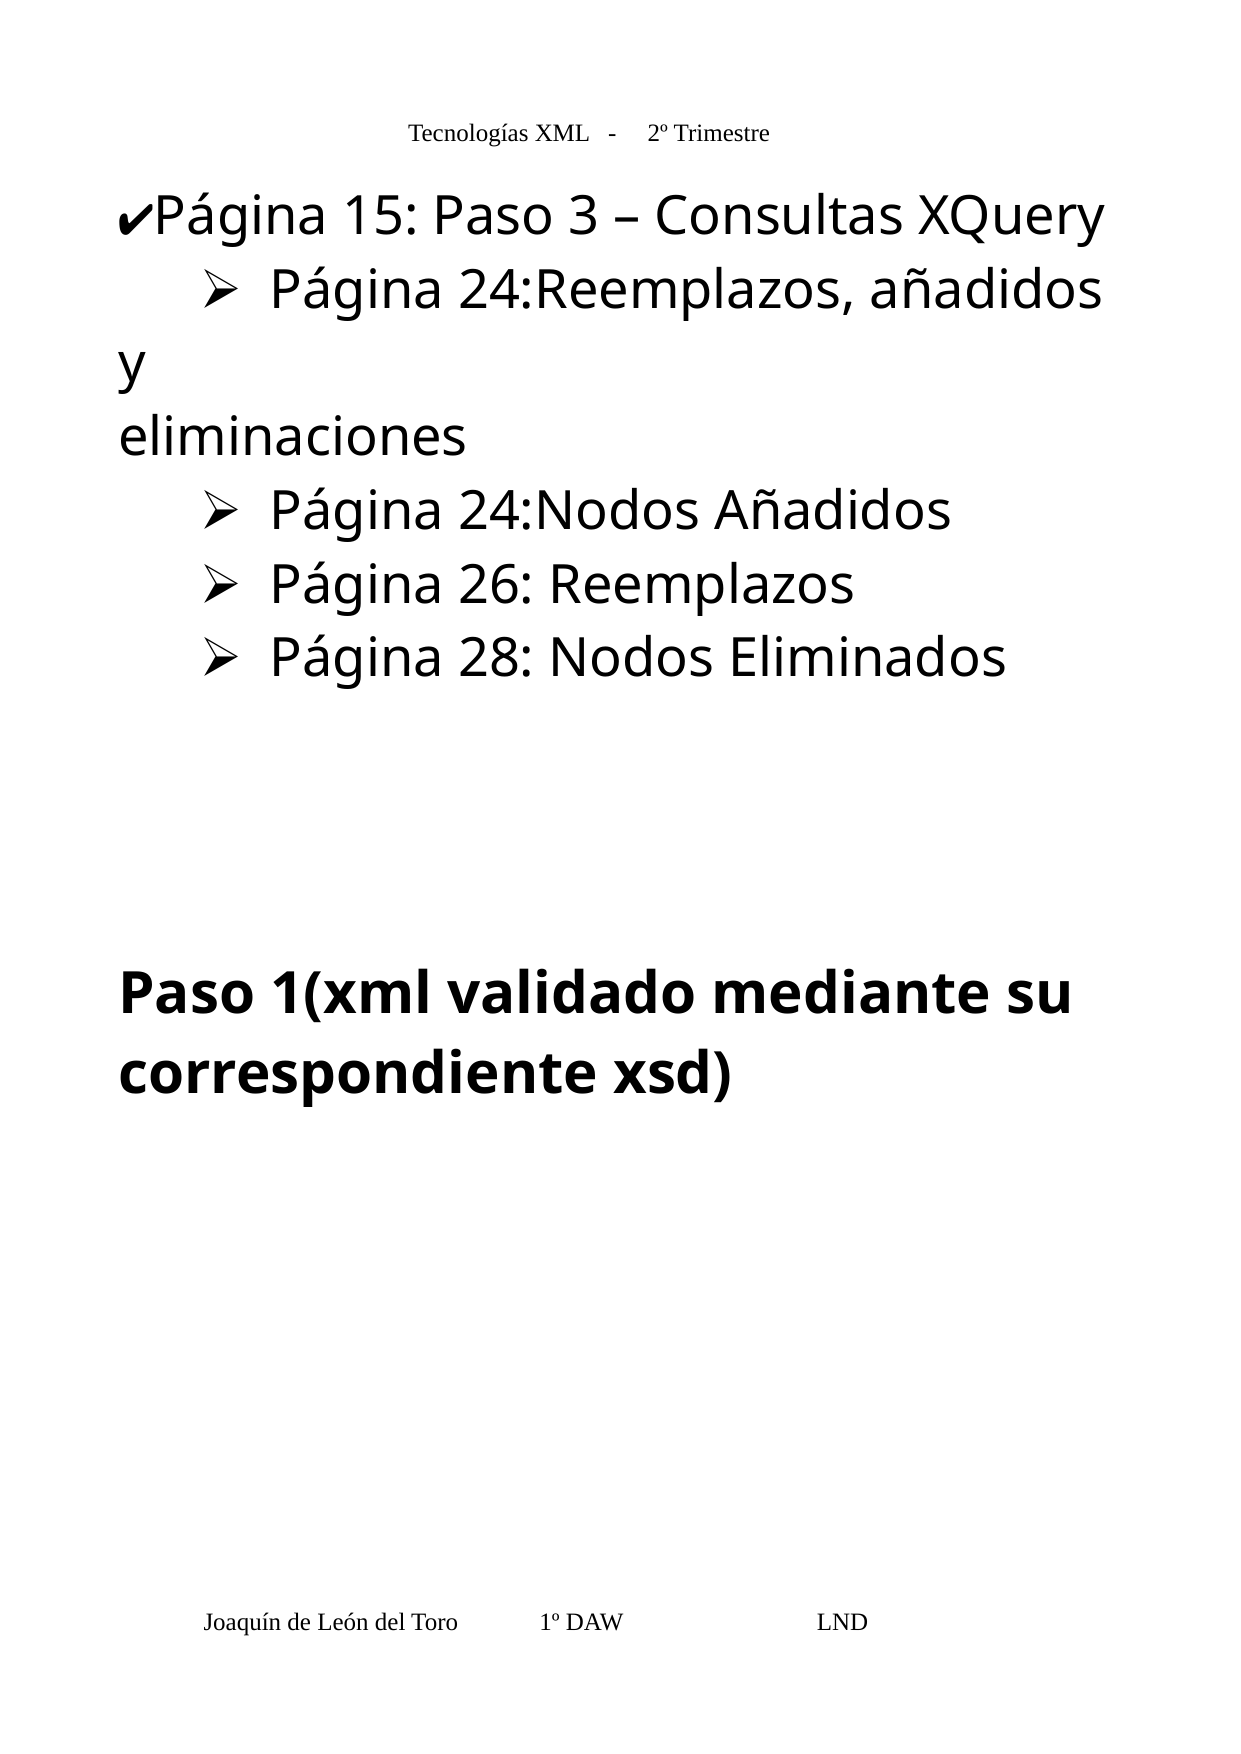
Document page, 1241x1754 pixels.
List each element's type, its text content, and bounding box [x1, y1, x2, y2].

text ➢ Página 24:Reemplazos, añadidos y [118, 250, 1122, 398]
text Paso 1(xml validado mediante su [118, 951, 1122, 1031]
text ➢ Página 28: Nodos Eliminados [118, 619, 1122, 693]
text eliminaciones [118, 398, 1122, 471]
text correspondiente xsd) [118, 1031, 1122, 1110]
text ✔Página 15: Paso 3 – Consultas XQuery [118, 176, 1122, 250]
text ➢ Página 26: Reemplazos [118, 545, 1122, 619]
text ➢ Página 24:Nodos Añadidos [118, 471, 1122, 545]
